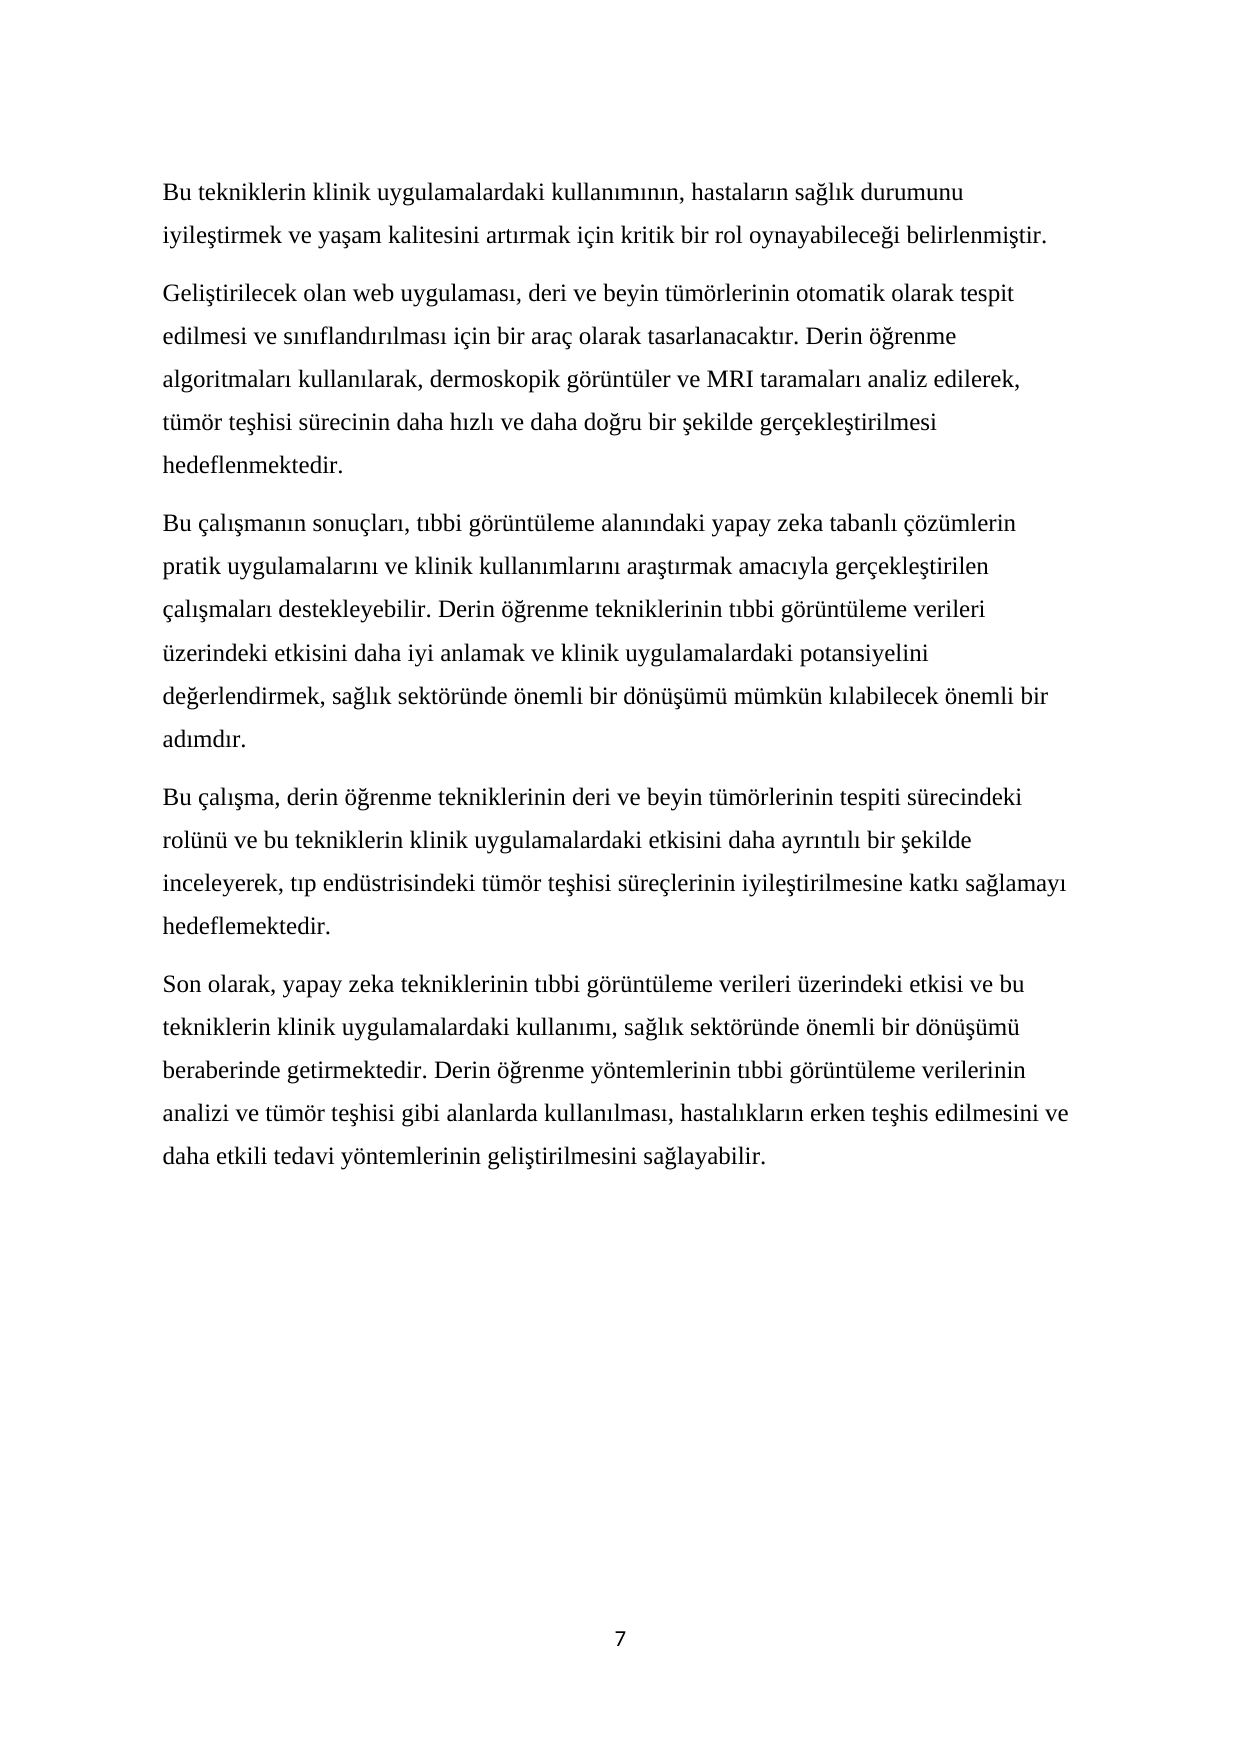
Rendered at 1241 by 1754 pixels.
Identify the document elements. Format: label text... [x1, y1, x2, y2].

text Bu çalışmanın sonuçları, tıbbi görüntüleme alanındaki yapay zeka tabanlı çözümlerin pratik uygulamalarını ve klinik kullanımlarını araştırmak amacıyla gerçekleştirilen çalışmaları destekleyebilir. Derin öğrenme tekniklerinin tıbbi görüntüleme verileri üzerindeki etkisini daha iyi anlamak ve klinik uygulamalardaki potansiyelini değerlendirmek, sağlık sektöründe önemli bir dönüşümü mümkün kılabilecek önemli bir adımdır. [162, 508, 1078, 753]
text Bu tekniklerin klinik uygulamalardaki kullanımının, hastaların sağlık durumunu iyileştirmek ve yaşam kalitesini artırmak için kritik bir rol oynayabileceği belirlenmiştir. [162, 177, 1078, 249]
text Son olarak, yapay zeka tekniklerinin tıbbi görüntüleme verileri üzerindeki etkisi ve bu tekniklerin klinik uygulamalardaki kullanımı, sağlık sektöründe önemli bir dönüşümü beraberinde getirmektedir. Derin öğrenme yöntemlerinin tıbbi görüntüleme verilerinin analizi ve tümör teşhisi gibi alanlarda kullanılması, hastalıkların erken teşhis edilmesini ve daha etkili tedavi yöntemlerinin geliştirilmesini sağlayabilir. [162, 969, 1078, 1170]
text Bu çalışma, derin öğrenme tekniklerinin deri ve beyin tümörlerinin tespiti sürecindeki rolünü ve bu tekniklerin klinik uygulamalardaki etkisini daha ayrıntılı bir şekilde inceleyerek, tıp endüstrisindeki tümör teşhisi süreçlerinin iyileştirilmesine katkı sağlamayı hedeflemektedir. [162, 782, 1078, 940]
text Geliştirilecek olan web uygulaması, deri ve beyin tümörlerinin otomatik olarak tespit edilmesi ve sınıflandırılması için bir araç olarak tasarlanacaktır. Derin öğrenme algoritmaları kullanılarak, dermoskopik görüntüler ve MRI taramaları analiz edilerek, tümör teşhisi sürecinin daha hızlı ve daha doğru bir şekilde gerçekleştirilmesi hedeflenmektedir. [162, 278, 1078, 479]
